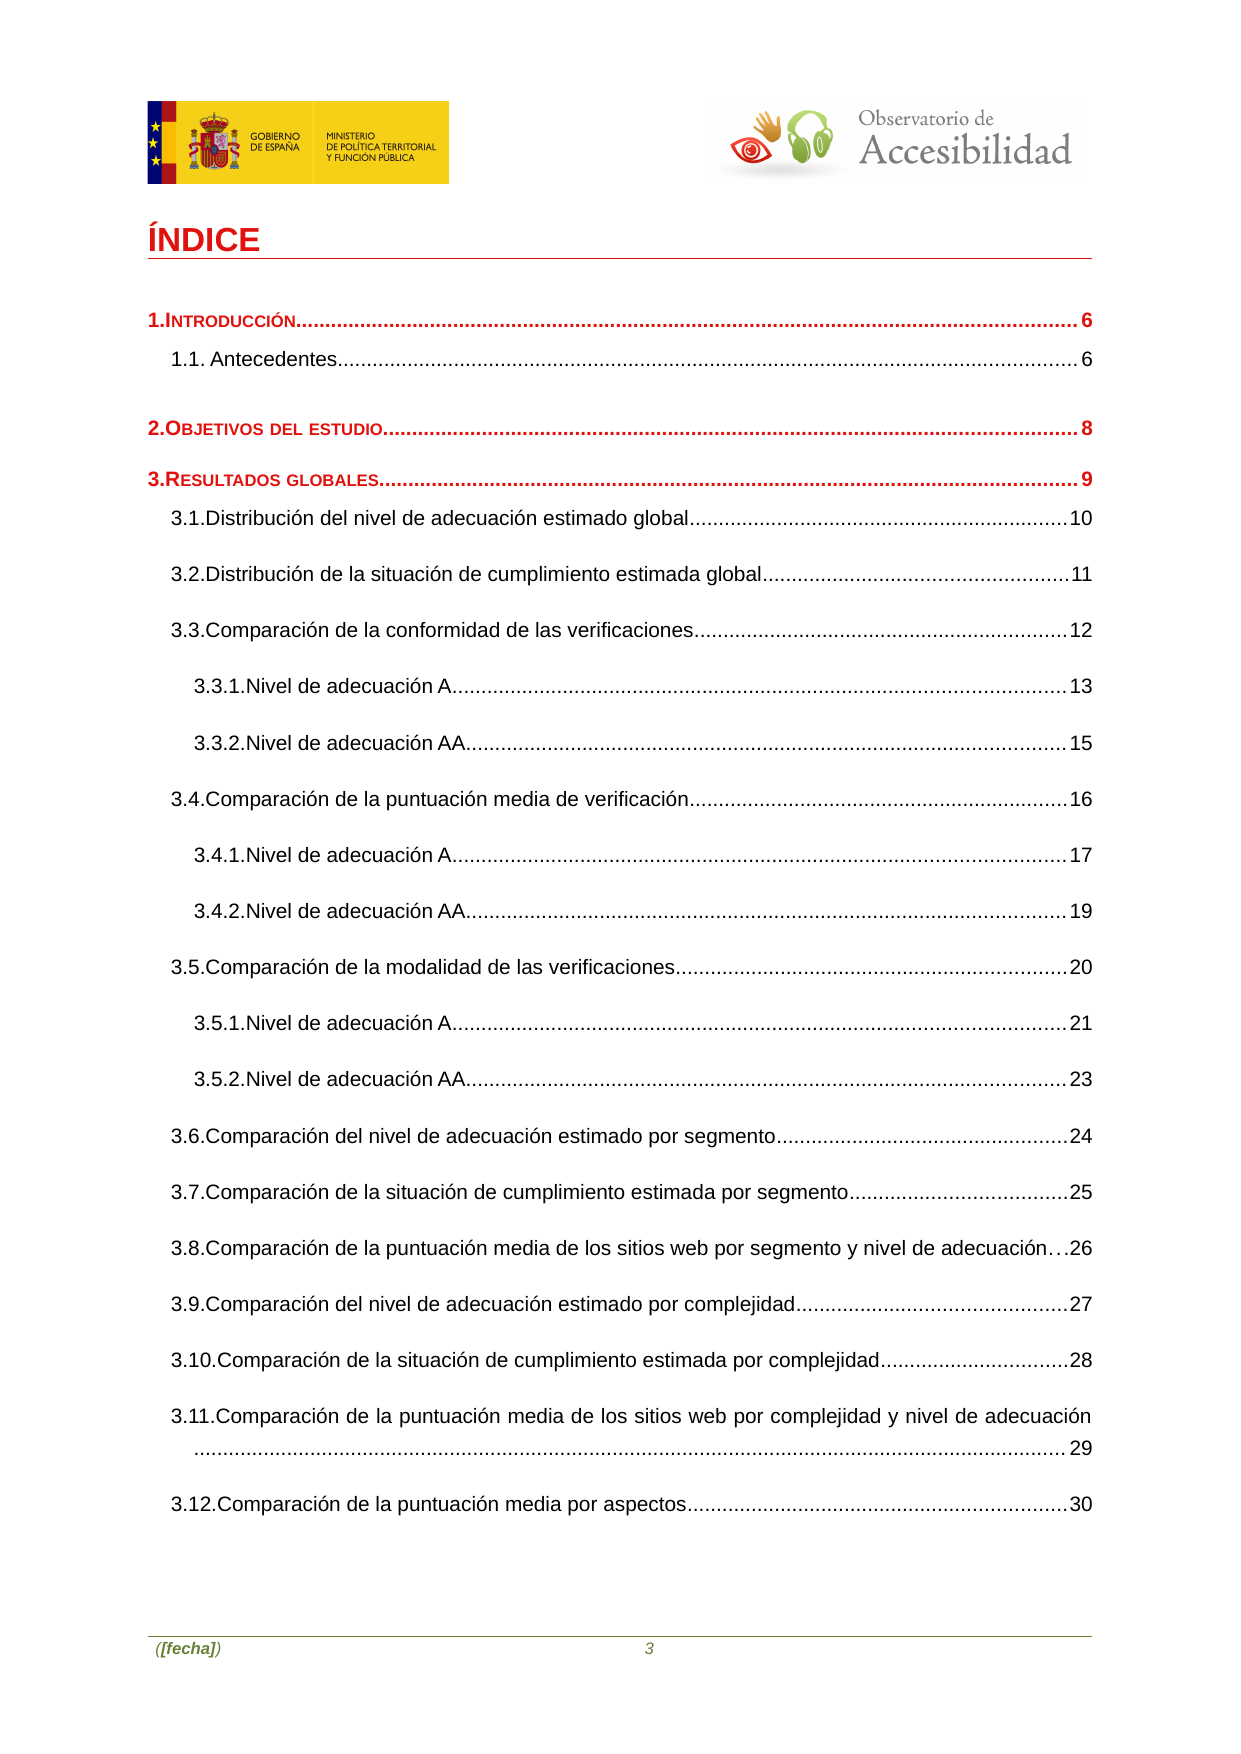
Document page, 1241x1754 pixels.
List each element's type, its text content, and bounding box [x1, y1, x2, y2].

text 3.5.2.Nivel de adecuación AA 23 [193, 1067, 1092, 1091]
text 2.Objetivos del estudio 8 [148, 416, 1092, 439]
text 3.8.Comparación de la puntuación media de los sitios web por segmento y nivel de adecuación 26 [171, 1236, 1092, 1260]
text 3.6.Comparación del nivel de adecuación estimado por segmento 24 [171, 1123, 1092, 1147]
text 3.10.Comparación de la situación de cumplimiento estimada por complejidad 28 [171, 1348, 1092, 1372]
text 3.1.Distribución del nivel de adecuación estimado global 10 [171, 506, 1092, 530]
text 3.3.1.Nivel de adecuación A 13 [193, 674, 1092, 698]
text 3.3.2.Nivel de adecuación AA 15 [193, 730, 1092, 754]
text 3.4.1.Nivel de adecuación A 17 [193, 843, 1092, 867]
text 3.2.Distribución de la situación de cumplimiento estimada global 11 [171, 562, 1092, 586]
text 3.12.Comparación de la puntuación media por aspectos 30 [171, 1491, 1092, 1515]
text Índice [148, 220, 1092, 258]
text 3.3.Comparación de la conformidad de las verificaciones 12 [171, 618, 1092, 642]
text 3.9.Comparación del nivel de adecuación estimado por complejidad 27 [171, 1292, 1092, 1316]
text 3.7.Comparación de la situación de cumplimiento estimada por segmento 25 [171, 1179, 1092, 1203]
text 1.1. Antecedentes 6 [171, 347, 1092, 371]
text 3.5.Comparación de la modalidad de las verificaciones 20 [171, 955, 1092, 979]
text 3.4.Comparación de la puntuación media de verificación 16 [171, 787, 1092, 811]
picture [710, 101, 1086, 184]
text 3.Resultados globales 9 [148, 467, 1092, 491]
text 3.4.2.Nivel de adecuación AA 19 [193, 899, 1092, 923]
picture [147, 101, 450, 184]
text 3.11.Comparación de la puntuación media de los sitios web por complejidad y nivel de adecuación 29 [171, 1404, 1092, 1459]
text 3.5.1.Nivel de adecuación A 21 [193, 1011, 1092, 1035]
text 1.Introducción 6 [148, 308, 1092, 332]
